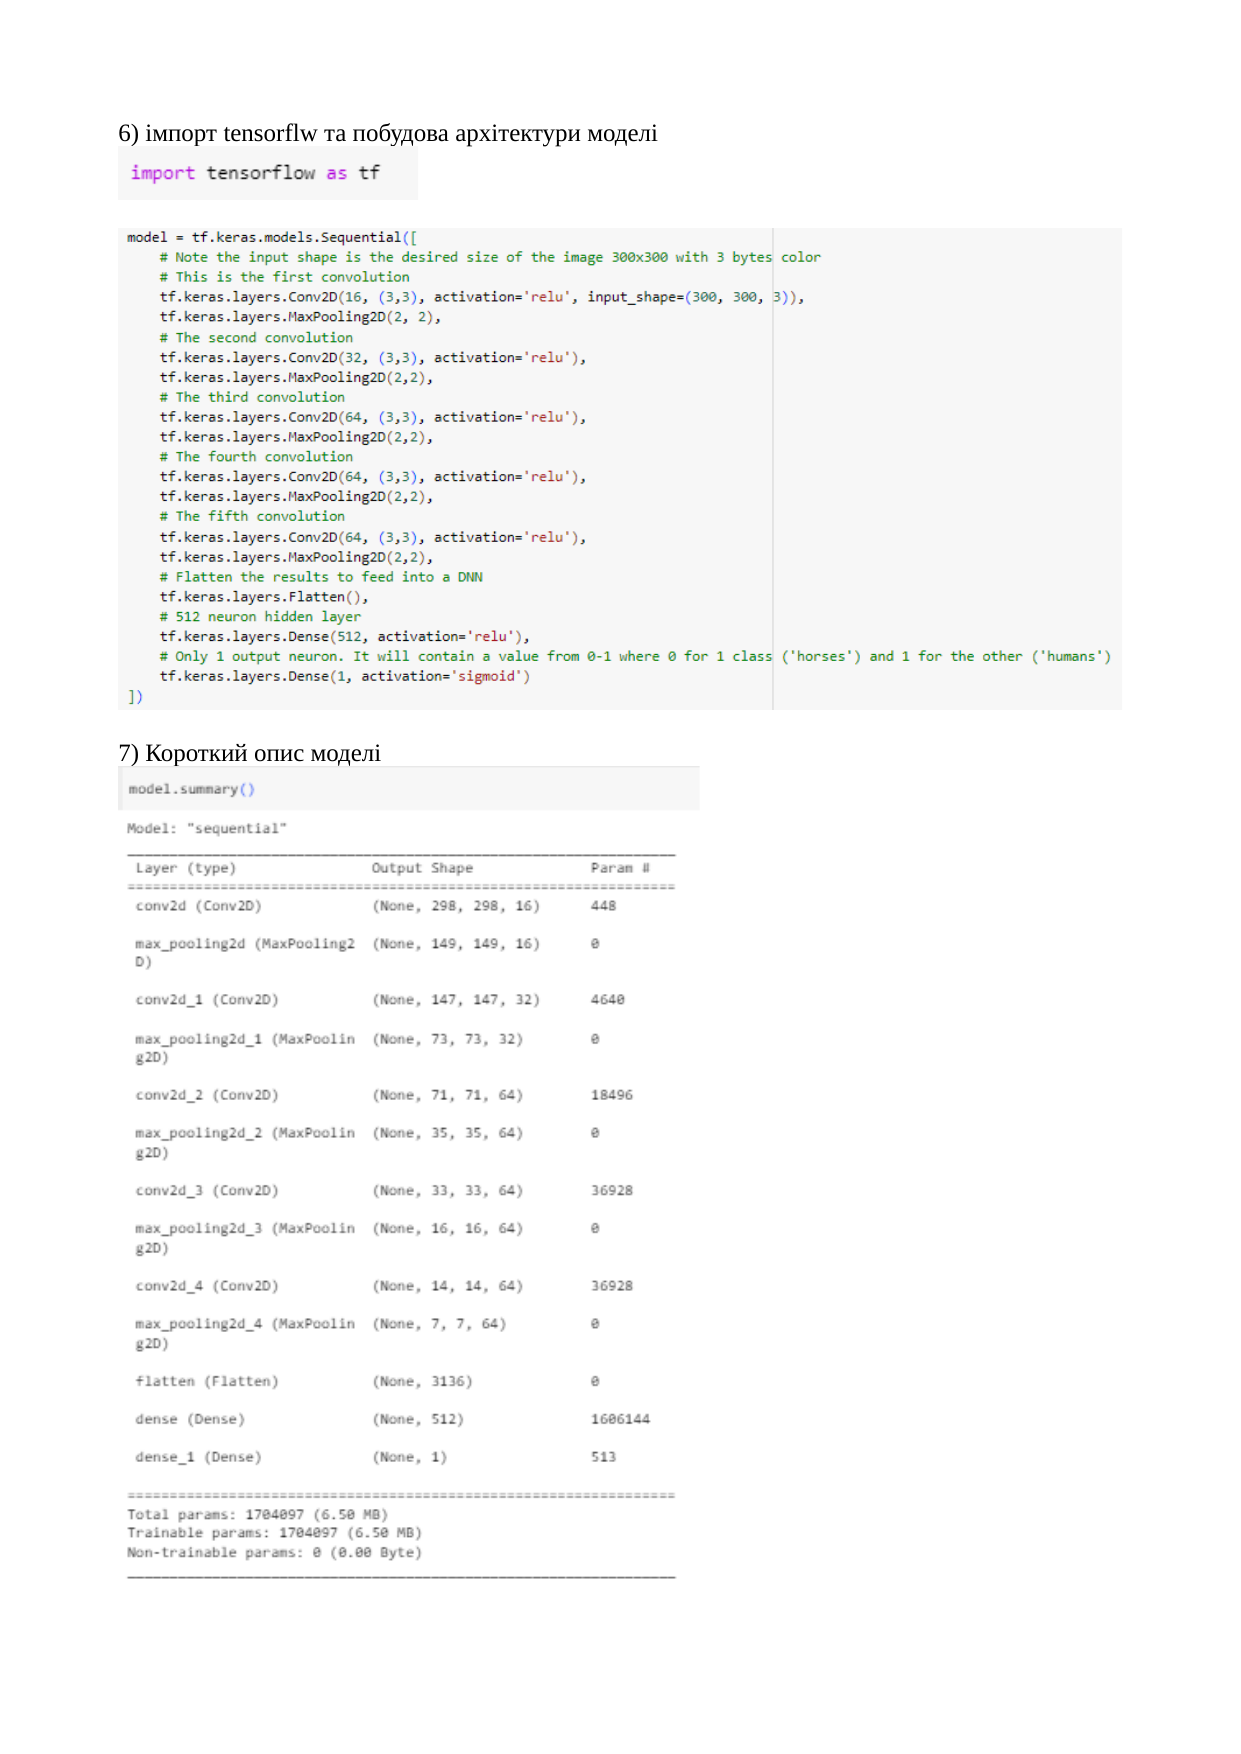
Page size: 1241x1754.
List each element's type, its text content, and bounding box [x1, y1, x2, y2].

picture [118, 146, 419, 200]
picture [118, 228, 1123, 710]
picture [118, 766, 700, 1587]
text 7) Короткий опис моделі [118, 738, 1122, 767]
text 6) імпорт tensorflw та побудова архітектури моделі [118, 118, 1122, 147]
